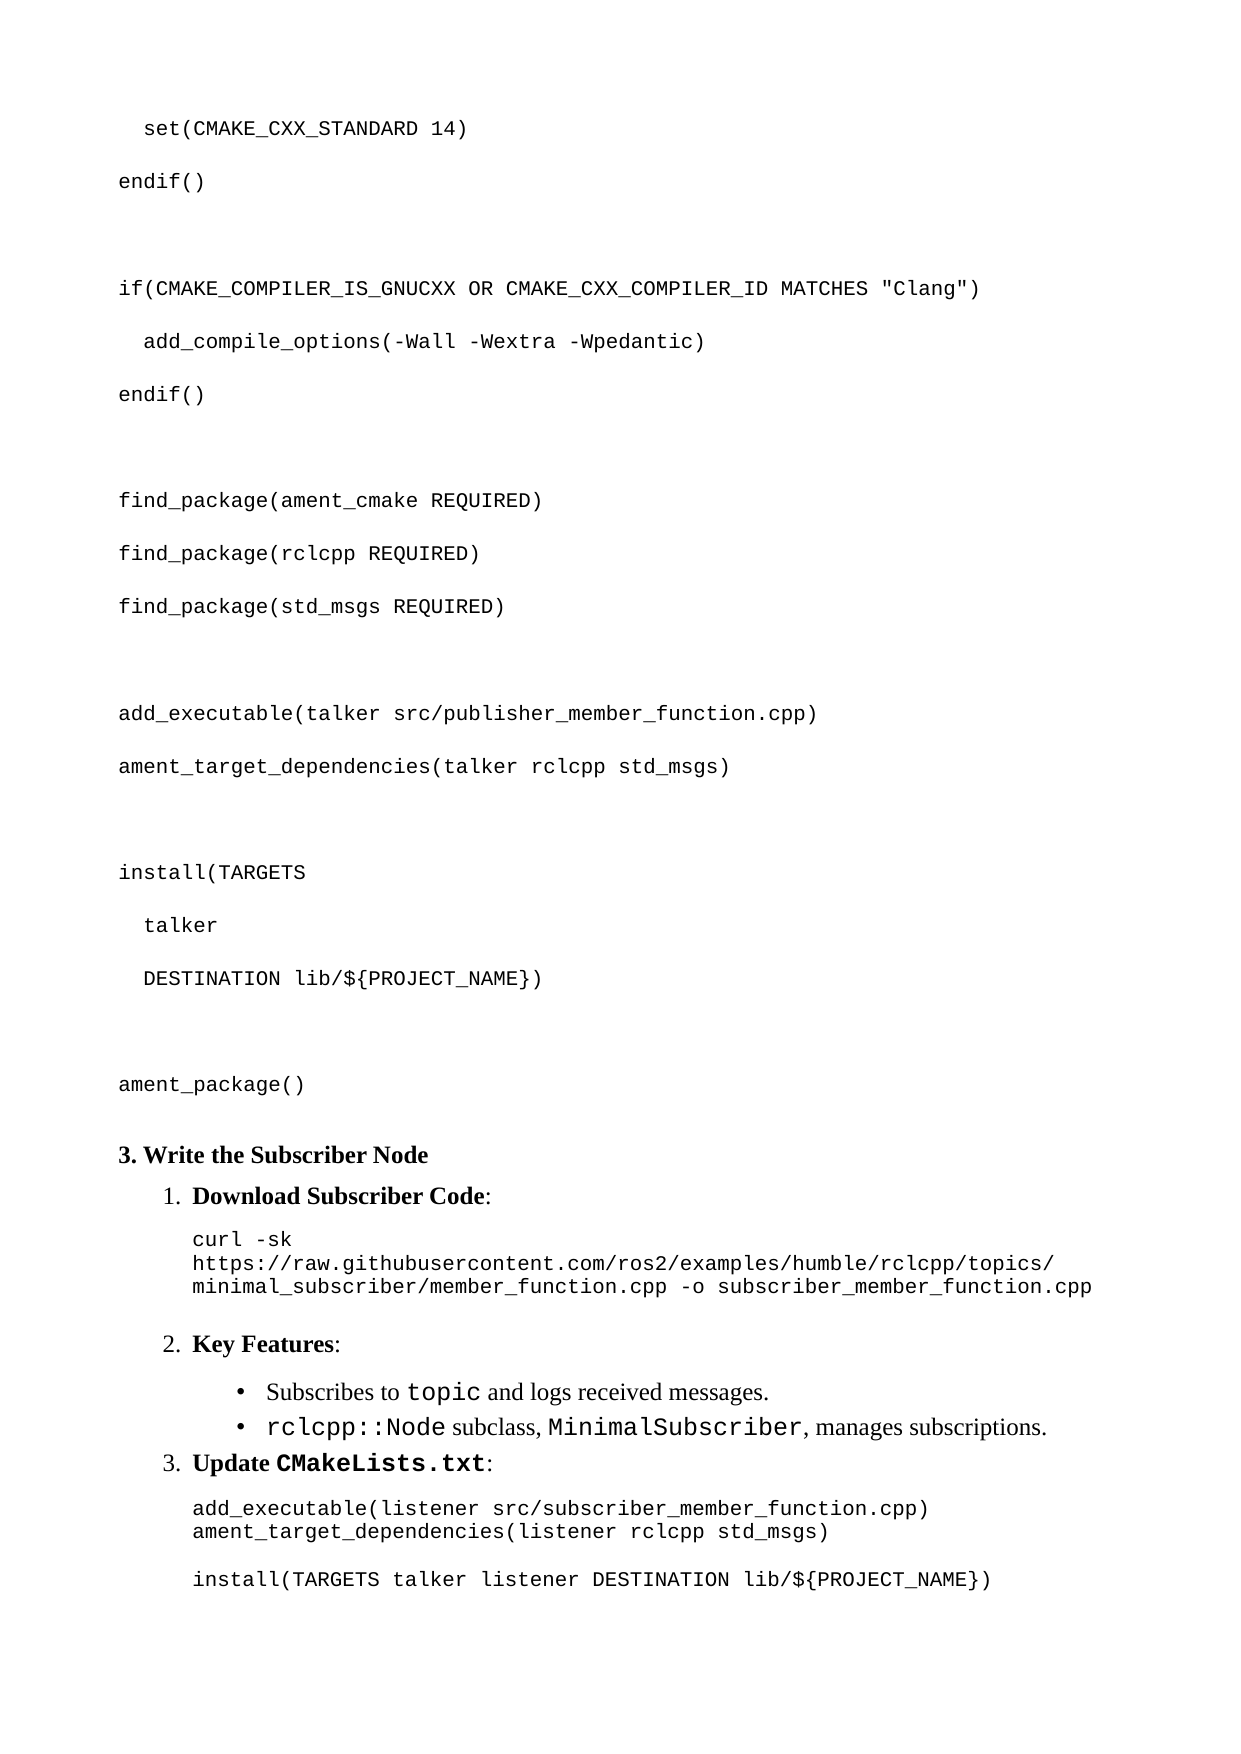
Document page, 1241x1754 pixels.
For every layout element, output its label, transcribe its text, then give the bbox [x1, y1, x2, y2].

list add_executable(listener src/subscriber_member_function.cpp) [162, 1498, 1122, 1521]
text endif() [118, 384, 1122, 407]
text ament_target_dependencies(talker rclcpp std_msgs) [118, 756, 1122, 779]
list Subscribes to topic and logs received messages. [236, 1377, 1122, 1408]
text talker [118, 915, 1122, 939]
list install(TARGETS talker listener DESTINATION lib/${PROJECT_NAME}) [162, 1569, 1122, 1592]
text find_package(rclcpp REQUIRED) [118, 543, 1122, 567]
text endif() [118, 171, 1122, 195]
text add_executable(talker src/publisher_member_function.cpp) [118, 702, 1122, 726]
text DESTINATION lib/${PROJECT_NAME}) [118, 968, 1122, 992]
text find_package(std_msgs REQUIRED) [118, 596, 1122, 620]
list rclcpp::Node subclass, MinimalSubscriber, manages subscriptions. [236, 1412, 1122, 1443]
text if(CMAKE_COMPILER_IS_GNUCXX OR CMAKE_CXX_COMPILER_ID MATCHES "Clang") [118, 277, 1122, 301]
text add_compile_options(-Wall -Wextra -Wpedantic) [118, 331, 1122, 354]
list curl -sk https://raw.githubusercontent.com/ros2/examples/humble/rclcpp/topics/minimal_subscriber/member_function.cpp -o subscriber_member_function.cpp [162, 1229, 1122, 1300]
text find_package(ament_cmake REQUIRED) [118, 490, 1122, 514]
text install(TARGETS [118, 862, 1122, 886]
list Key Features: [162, 1329, 1122, 1358]
list ament_target_dependencies(listener rclcpp std_msgs) [162, 1521, 1122, 1545]
list Update CMakeLists.txt: [162, 1448, 1122, 1478]
text set(CMAKE_CXX_STANDARD 14) [118, 118, 1122, 142]
subtitle 3. Write the Subscriber Node [118, 1140, 1122, 1169]
list Download Subscriber Code: [162, 1181, 1122, 1210]
text ament_package() [118, 1074, 1122, 1098]
